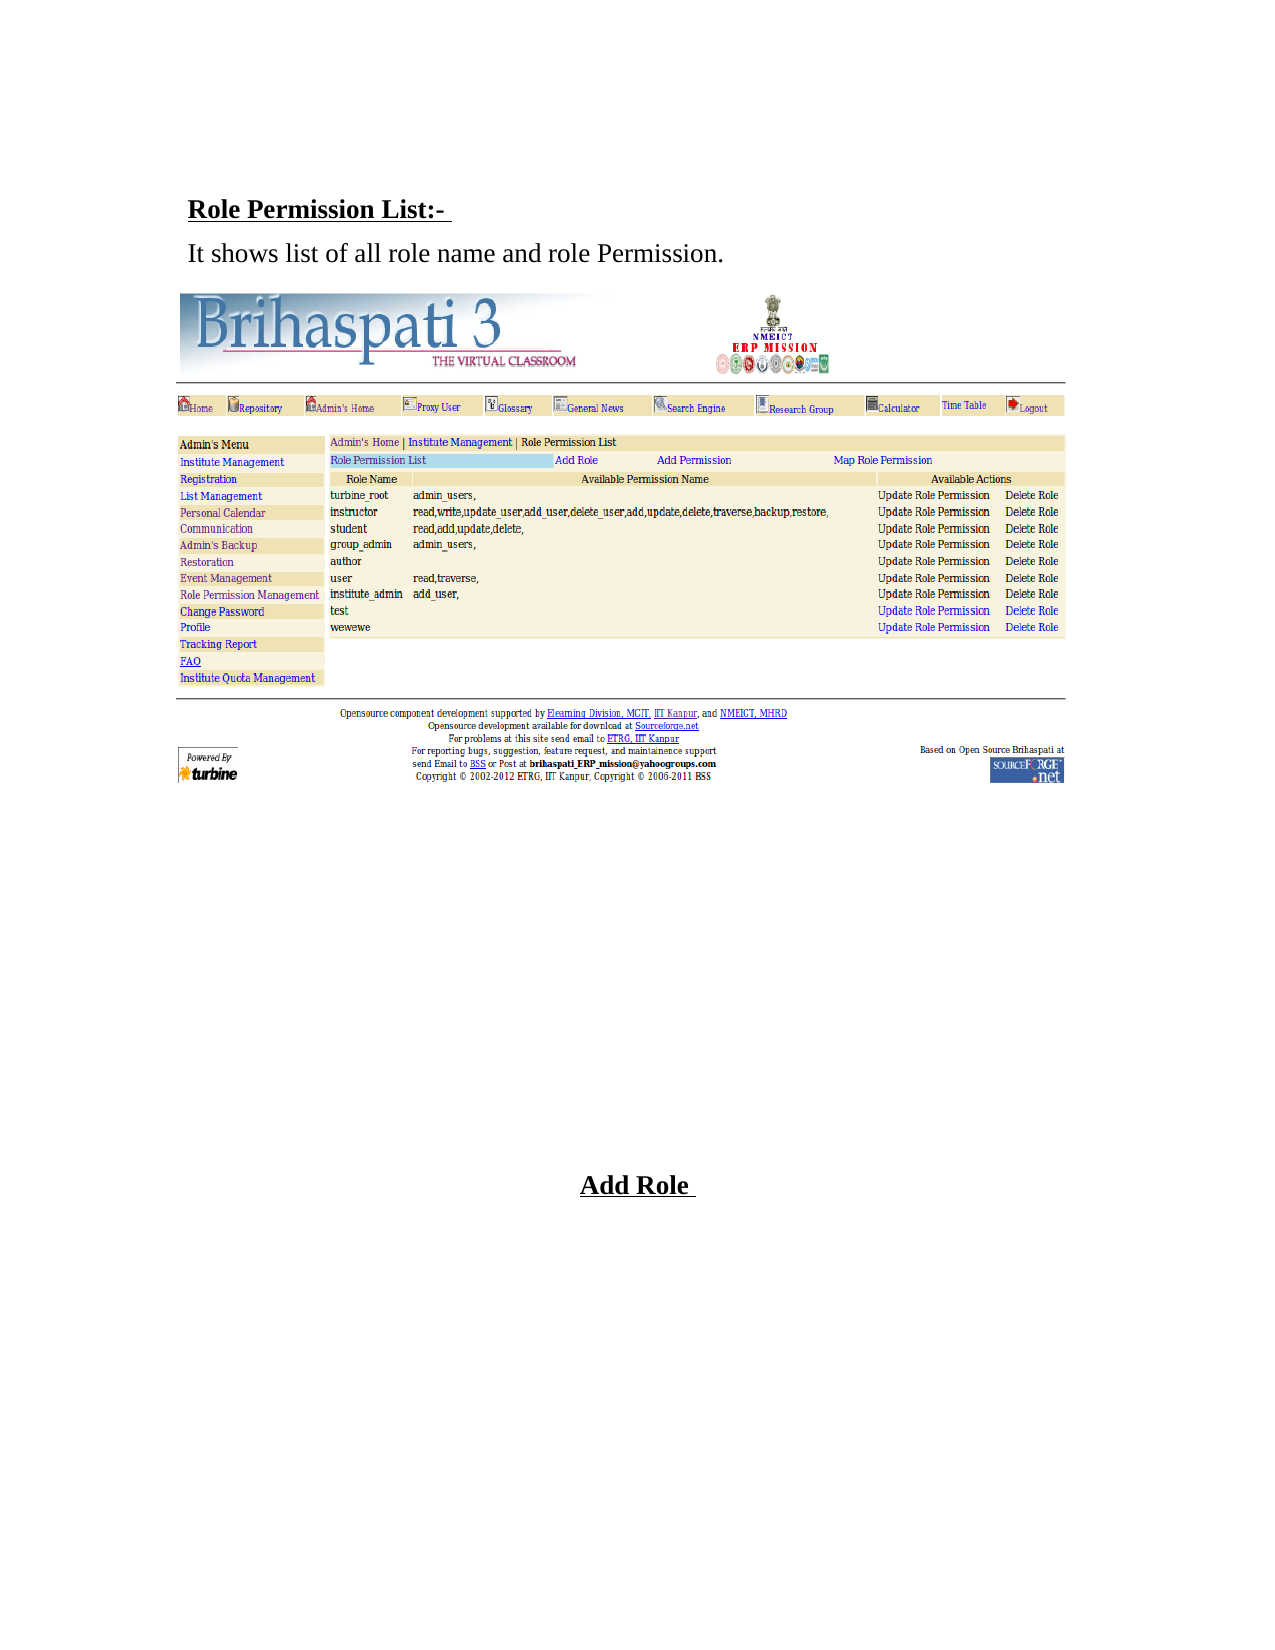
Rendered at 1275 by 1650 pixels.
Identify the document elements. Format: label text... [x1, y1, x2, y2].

picture [175, 285, 1072, 818]
text It shows list of all role name and role Permission. [187, 237, 1087, 268]
text Add Role [187, 1169, 1087, 1200]
text Role Permission List:- [187, 194, 1087, 225]
